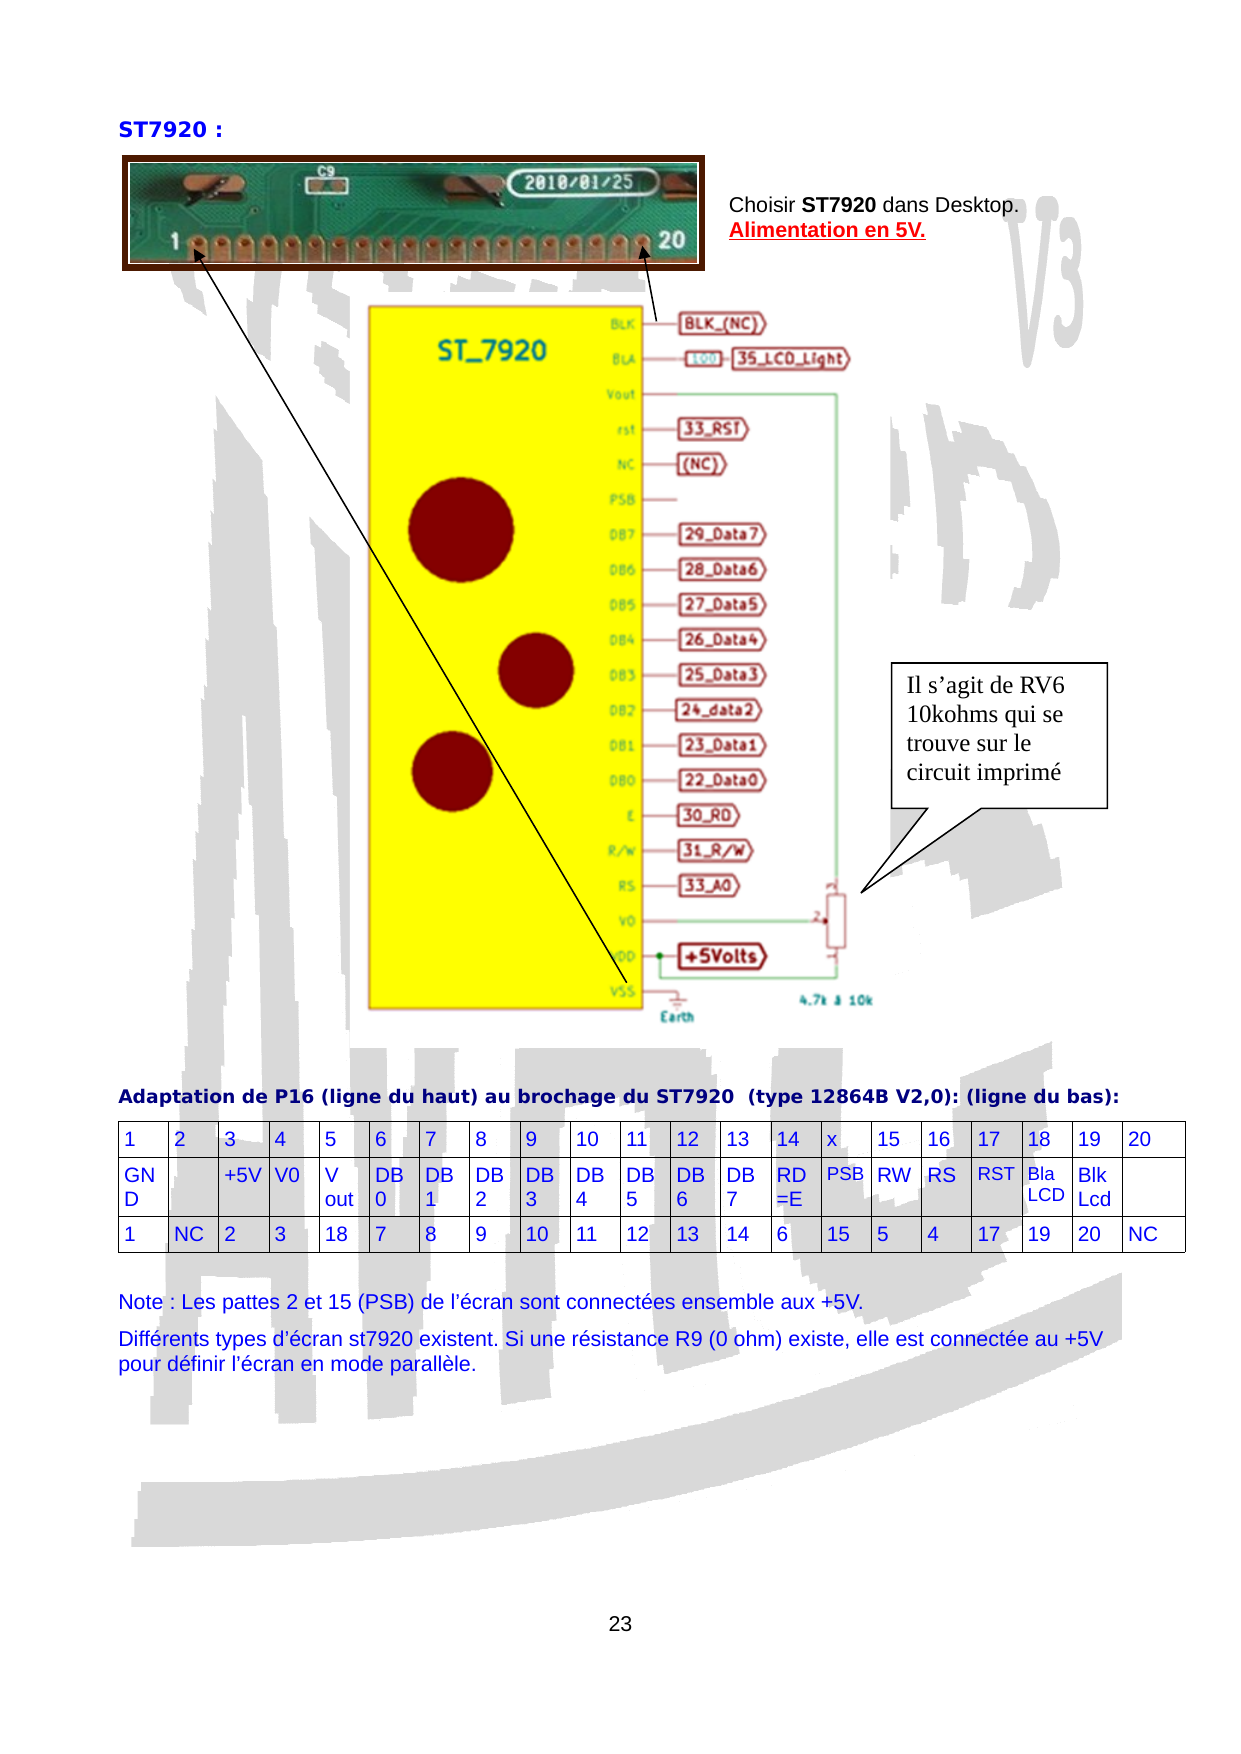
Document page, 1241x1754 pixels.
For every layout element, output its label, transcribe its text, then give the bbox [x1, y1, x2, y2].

table_cell 10 [521, 1217, 570, 1252]
table_header 2 [169, 1122, 218, 1157]
table_cell +5V [219, 1158, 269, 1216]
table_cell 19 [1023, 1217, 1072, 1252]
table_header 12 [671, 1122, 720, 1157]
table_cell 8 [420, 1217, 469, 1252]
table_cell 4 [922, 1217, 971, 1252]
table_cell RS [922, 1158, 971, 1216]
table_cell 1 [119, 1217, 168, 1252]
table_header 15 [872, 1122, 921, 1157]
table_cell [1123, 1158, 1185, 1216]
table_header 9 [521, 1122, 570, 1157]
table_header 16 [922, 1122, 971, 1157]
table_cell DB2 [470, 1158, 520, 1216]
table_header 18 [1023, 1122, 1072, 1157]
table_cell 18 [320, 1217, 369, 1252]
table_cell 17 [972, 1217, 1022, 1252]
table_header 8 [470, 1122, 520, 1157]
table_cell DB0 [370, 1158, 419, 1216]
table_cell 6 [772, 1217, 821, 1252]
table_cell DB5 [621, 1158, 670, 1216]
table_cell NC [169, 1217, 218, 1252]
table_cell 9 [470, 1217, 520, 1252]
table_header 17 [972, 1122, 1022, 1157]
table_header 1 [119, 1122, 168, 1157]
table_cell RW [872, 1158, 921, 1216]
text Choisir ST7920 dans Desktop. [705, 193, 1122, 217]
table_cell 3 [270, 1217, 319, 1252]
table_header 6 [370, 1122, 419, 1157]
table_header 14 [772, 1122, 821, 1157]
table_header 5 [320, 1122, 369, 1157]
text Différents types d’écran st7920 existent. Si une résistance R9 (0 ohm) existe, elle est connectée au +5V pour définir l’écran en mode parallèle. [118, 1326, 1122, 1376]
table_cell RST [972, 1158, 1022, 1216]
table_cell 20 [1073, 1217, 1122, 1252]
table_cell V0 [270, 1158, 319, 1216]
text Note : Les pattes 2 et 15 (PSB) de l’écran sont connectées ensemble aux +5V. [118, 1289, 1122, 1314]
table_header 11 [621, 1122, 670, 1157]
table_header x [822, 1122, 871, 1157]
table_header 7 [420, 1122, 469, 1157]
table_cell 7 [370, 1217, 419, 1252]
picture [130, 163, 697, 262]
table_cell DB3 [521, 1158, 570, 1216]
table_header 4 [270, 1122, 319, 1157]
table_cell Bla LCD [1023, 1158, 1072, 1216]
table_cell [169, 1158, 218, 1216]
table_header 3 [219, 1122, 269, 1157]
table_cell DB7 [721, 1158, 771, 1216]
table_cell NC [1123, 1217, 1185, 1252]
table_cell DB1 [420, 1158, 469, 1216]
table_cell GND [119, 1158, 168, 1216]
table_header 19 [1073, 1122, 1122, 1157]
table_cell 14 [721, 1217, 771, 1252]
table_cell 15 [822, 1217, 871, 1252]
table_cell V out [320, 1158, 369, 1216]
table_cell 5 [872, 1217, 921, 1252]
table_cell 13 [671, 1217, 720, 1252]
table_cell PSB [822, 1158, 871, 1216]
table_cell RD =E [772, 1158, 821, 1216]
subtitle ST7920 : [118, 118, 1122, 143]
table_cell 12 [621, 1217, 670, 1252]
text Adaptation de P16 (ligne du haut) au brochage du ST7920 (type 12864B V2,0): (ligne du bas): [118, 1087, 1122, 1108]
table_cell DB4 [571, 1158, 620, 1216]
table_header 20 [1123, 1122, 1185, 1157]
text Alimentation en 5V. [705, 217, 1122, 242]
table_header 10 [571, 1122, 620, 1157]
table_cell 11 [571, 1217, 620, 1252]
table_cell DB6 [671, 1158, 720, 1216]
table_header 13 [721, 1122, 771, 1157]
table_cell 2 [219, 1217, 269, 1252]
table_cell Blk Lcd [1073, 1158, 1122, 1216]
